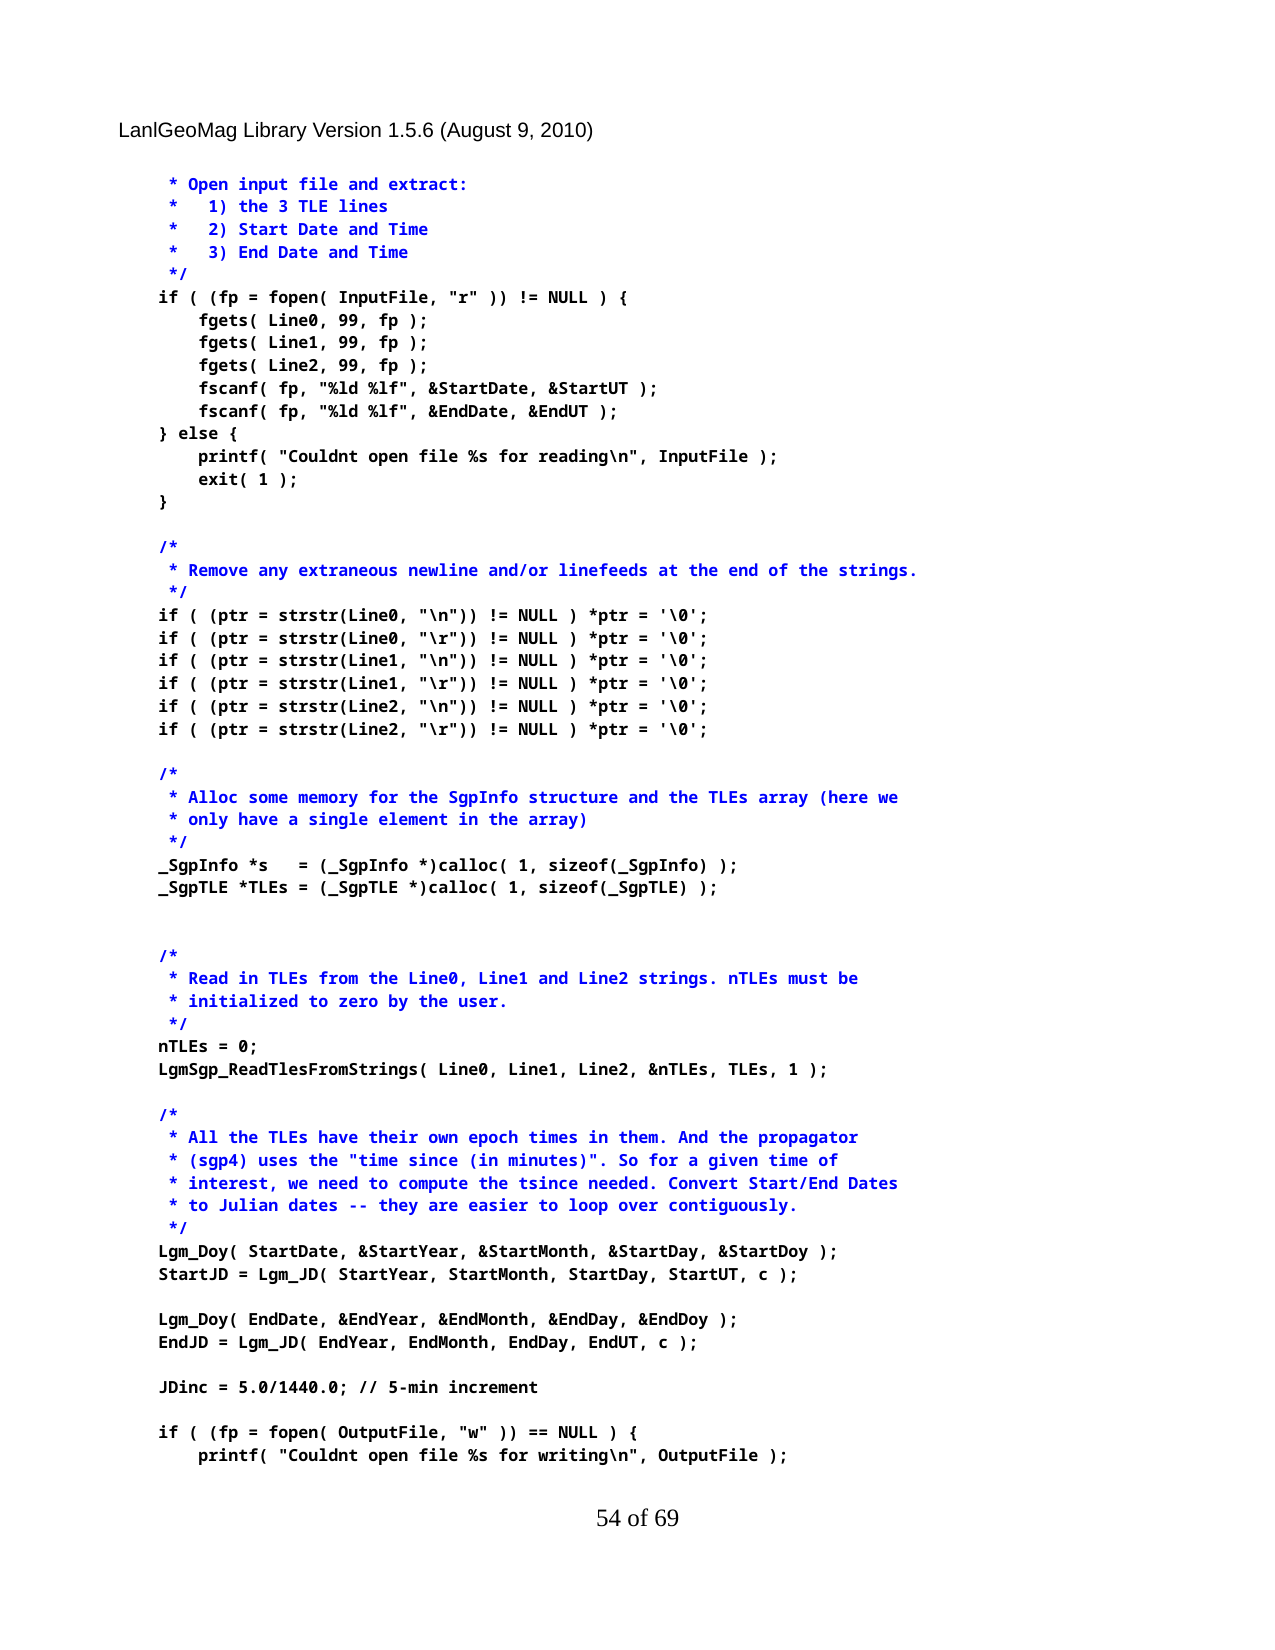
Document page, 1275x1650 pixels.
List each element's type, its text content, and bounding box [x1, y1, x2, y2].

text * only have a single element in the array) [118, 808, 1157, 831]
text EndJD = Lgm_JD( EndYear, EndMonth, EndDay, EndUT, c ); [118, 1330, 1157, 1353]
text if ( (fp = fopen( InputFile, "r" )) != NULL ) { [118, 286, 1157, 308]
text fgets( Line1, 99, fp ); [118, 331, 1157, 354]
text } [118, 490, 1157, 513]
text * 2) Start Date and Time [118, 217, 1157, 240]
text * to Julian dates -- they are easier to loop over contiguously. [118, 1194, 1157, 1217]
text if ( (ptr = strstr(Line1, "\r")) != NULL ) *ptr = '\0'; [118, 672, 1157, 694]
text */ [118, 263, 1157, 286]
text JDinc = 5.0/1440.0; // 5-min increment [118, 1376, 1157, 1398]
text /* [118, 1103, 1157, 1126]
text * (sgp4) uses the "time since (in minutes)". So for a given time of [118, 1148, 1157, 1171]
text */ [118, 831, 1157, 853]
text */ [118, 1012, 1157, 1035]
text /* [118, 535, 1157, 558]
text Lgm_Doy( StartDate, &StartYear, &StartMonth, &StartDay, &StartDoy ); [118, 1239, 1157, 1262]
text */ [118, 1217, 1157, 1239]
text fscanf( fp, "%ld %lf", &StartDate, &StartUT ); [118, 376, 1157, 399]
text fscanf( fp, "%ld %lf", &EndDate, &EndUT ); [118, 399, 1157, 422]
text if ( (ptr = strstr(Line2, "\n")) != NULL ) *ptr = '\0'; [118, 694, 1157, 717]
text * interest, we need to compute the tsince needed. Convert Start/End Dates [118, 1171, 1157, 1194]
text LgmSgp_ReadTlesFromStrings( Line0, Line1, Line2, &nTLEs, TLEs, 1 ); [118, 1058, 1157, 1080]
text if ( (ptr = strstr(Line0, "\r")) != NULL ) *ptr = '\0'; [118, 626, 1157, 649]
text * 1) the 3 TLE lines [118, 195, 1157, 217]
text * 3) End Date and Time [118, 240, 1157, 263]
text if ( (ptr = strstr(Line0, "\n")) != NULL ) *ptr = '\0'; [118, 603, 1157, 626]
text exit( 1 ); [118, 467, 1157, 490]
text /* [118, 762, 1157, 785]
text * Open input file and extract: [118, 172, 1157, 195]
text * Read in TLEs from the Line0, Line1 and Line2 strings. nTLEs must be [118, 967, 1157, 989]
text if ( (ptr = strstr(Line1, "\n")) != NULL ) *ptr = '\0'; [118, 649, 1157, 672]
text Lgm_Doy( EndDate, &EndYear, &EndMonth, &EndDay, &EndDoy ); [118, 1307, 1157, 1330]
text fgets( Line0, 99, fp ); [118, 308, 1157, 331]
text printf( "Couldnt open file %s for writing\n", OutputFile ); [118, 1444, 1157, 1466]
text } else { [118, 422, 1157, 444]
text if ( (ptr = strstr(Line2, "\r")) != NULL ) *ptr = '\0'; [118, 717, 1157, 740]
text fgets( Line2, 99, fp ); [118, 354, 1157, 376]
text /* [118, 944, 1157, 967]
text */ [118, 581, 1157, 603]
text _SgpInfo *s = (_SgpInfo *)calloc( 1, sizeof(_SgpInfo) ); [118, 853, 1157, 876]
text _SgpTLE *TLEs = (_SgpTLE *)calloc( 1, sizeof(_SgpTLE) ); [118, 876, 1157, 899]
text printf( "Couldnt open file %s for reading\n", InputFile ); [118, 444, 1157, 467]
text * Alloc some memory for the SgpInfo structure and the TLEs array (here we [118, 785, 1157, 808]
text * Remove any extraneous newline and/or linefeeds at the end of the strings. [118, 558, 1157, 581]
text if ( (fp = fopen( OutputFile, "w" )) == NULL ) { [118, 1421, 1157, 1444]
text nTLEs = 0; [118, 1035, 1157, 1058]
text * All the TLEs have their own epoch times in them. And the propagator [118, 1126, 1157, 1148]
text StartJD = Lgm_JD( StartYear, StartMonth, StartDay, StartUT, c ); [118, 1262, 1157, 1285]
text * initialized to zero by the user. [118, 989, 1157, 1012]
